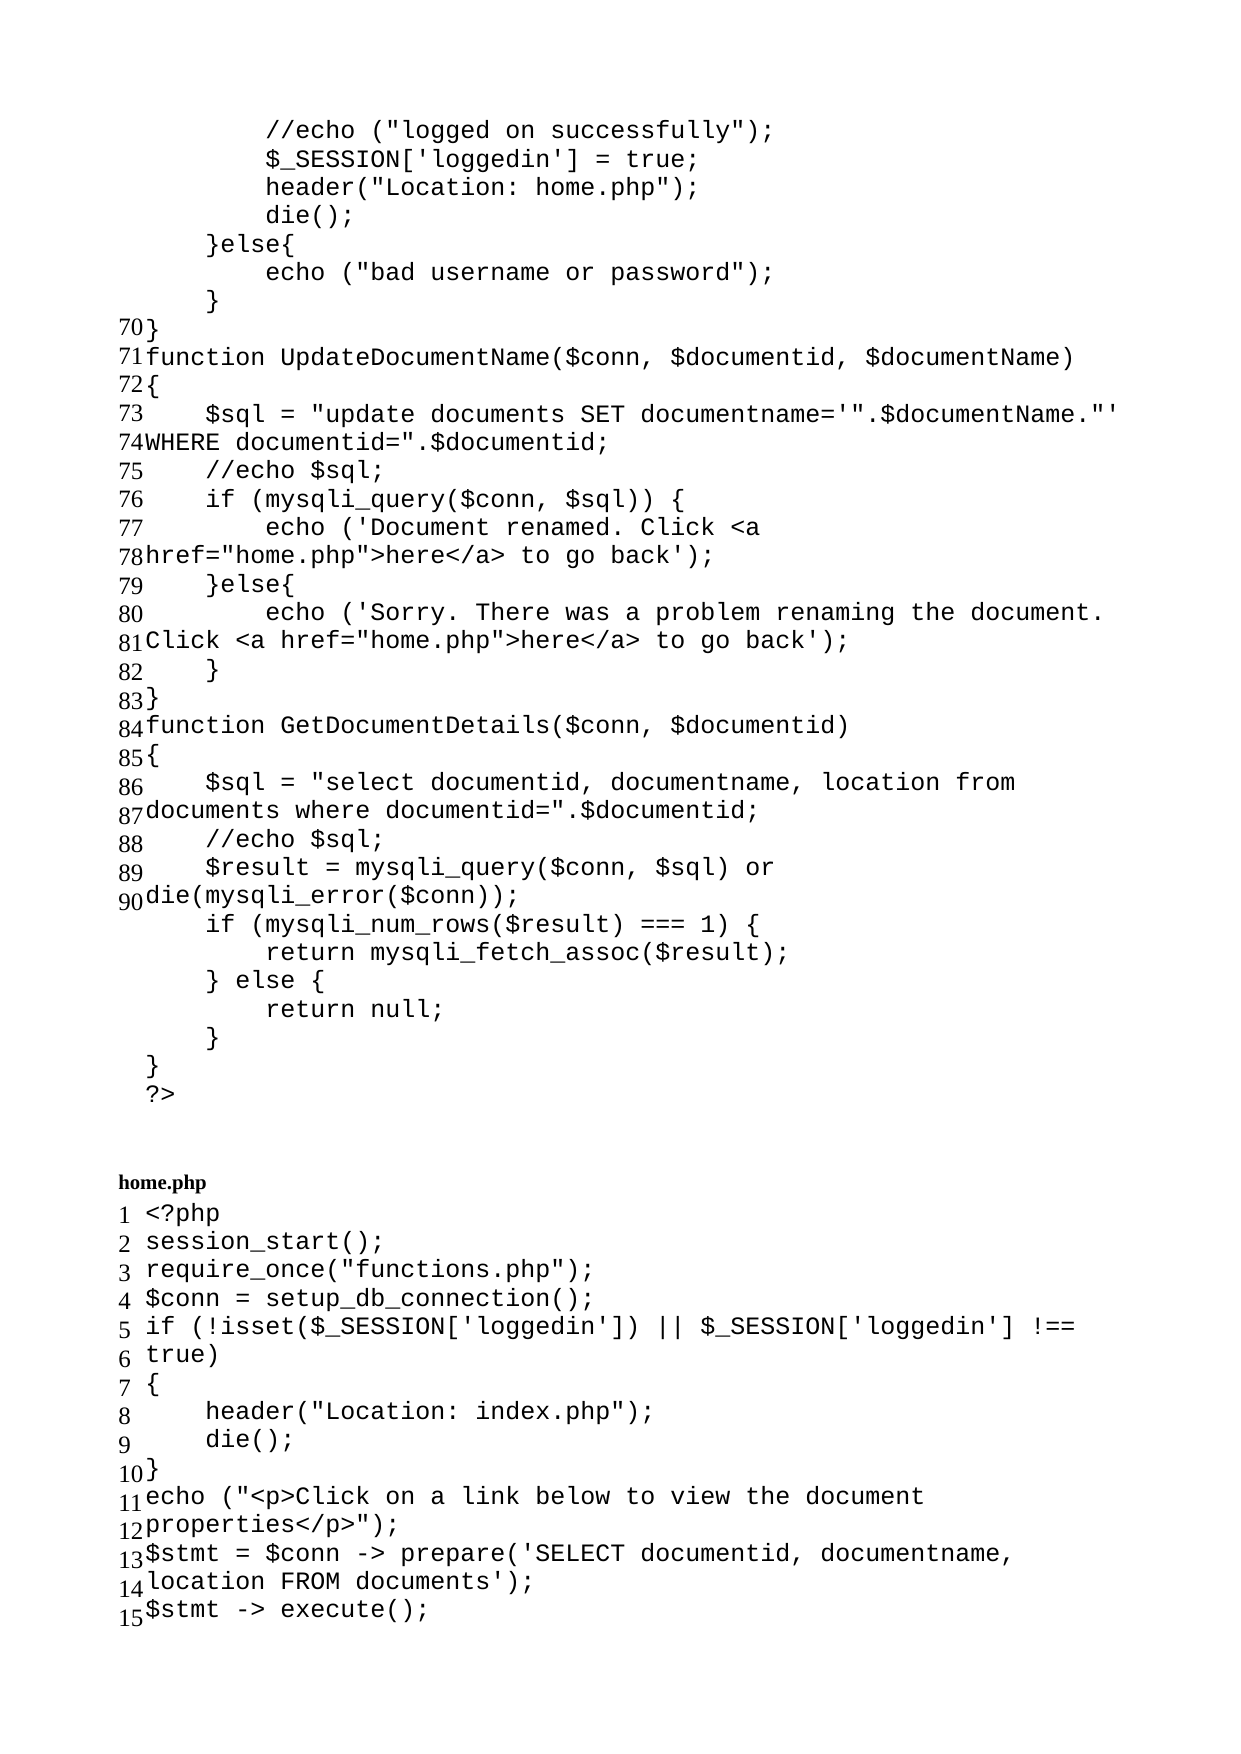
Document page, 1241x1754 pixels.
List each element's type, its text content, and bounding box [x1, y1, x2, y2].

table_header 70 71 72 73 74 75 76 77 78 79 80 81 82 83 84 85 86 87 88 89 90 [118, 118, 145, 1110]
table_header 1 2 3 4 5 6 7 8 9 10 11 12 13 14 15 [118, 1200, 145, 1631]
subtitle home.php [118, 1170, 1122, 1194]
table_header <?php session_start(); require_once("functions.php"); $conn = setup_db_connection(); if (!isset($_SESSION['loggedin']) || $_SESSION['loggedin'] !== true) { header("Location: index.php"); die(); } echo ("<p>Click on a link below to view the document properties</p>"); $stmt = $conn -> prepare('SELECT documentid, documentname, location FROM documents'); $stmt -> execute(); [145, 1200, 1122, 1631]
table_header //echo ("logged on successfully"); $_SESSION['loggedin'] = true; header("Location: home.php"); die(); }else{ echo ("bad username or password"); } } function UpdateDocumentName($conn, $documentid, $documentName) { $sql = "update documents SET documentname='".$documentName."' WHERE documentid=".$documentid; //echo $sql; if (mysqli_query($conn, $sql)) { echo ('Document renamed. Click <a href="home.php">here</a> to go back'); }else{ echo ('Sorry. There was a problem renaming the document. Click <a href="home.php">here</a> to go back'); } } function GetDocumentDetails($conn, $documentid) { $sql = "select documentid, documentname, location from documents where documentid=".$documentid; //echo $sql; $result = mysqli_query($conn, $sql) or die(mysqli_error($conn)); if (mysqli_num_rows($result) === 1) { return mysqli_fetch_assoc($result); } else { return null; } } ?> [145, 118, 1122, 1110]
